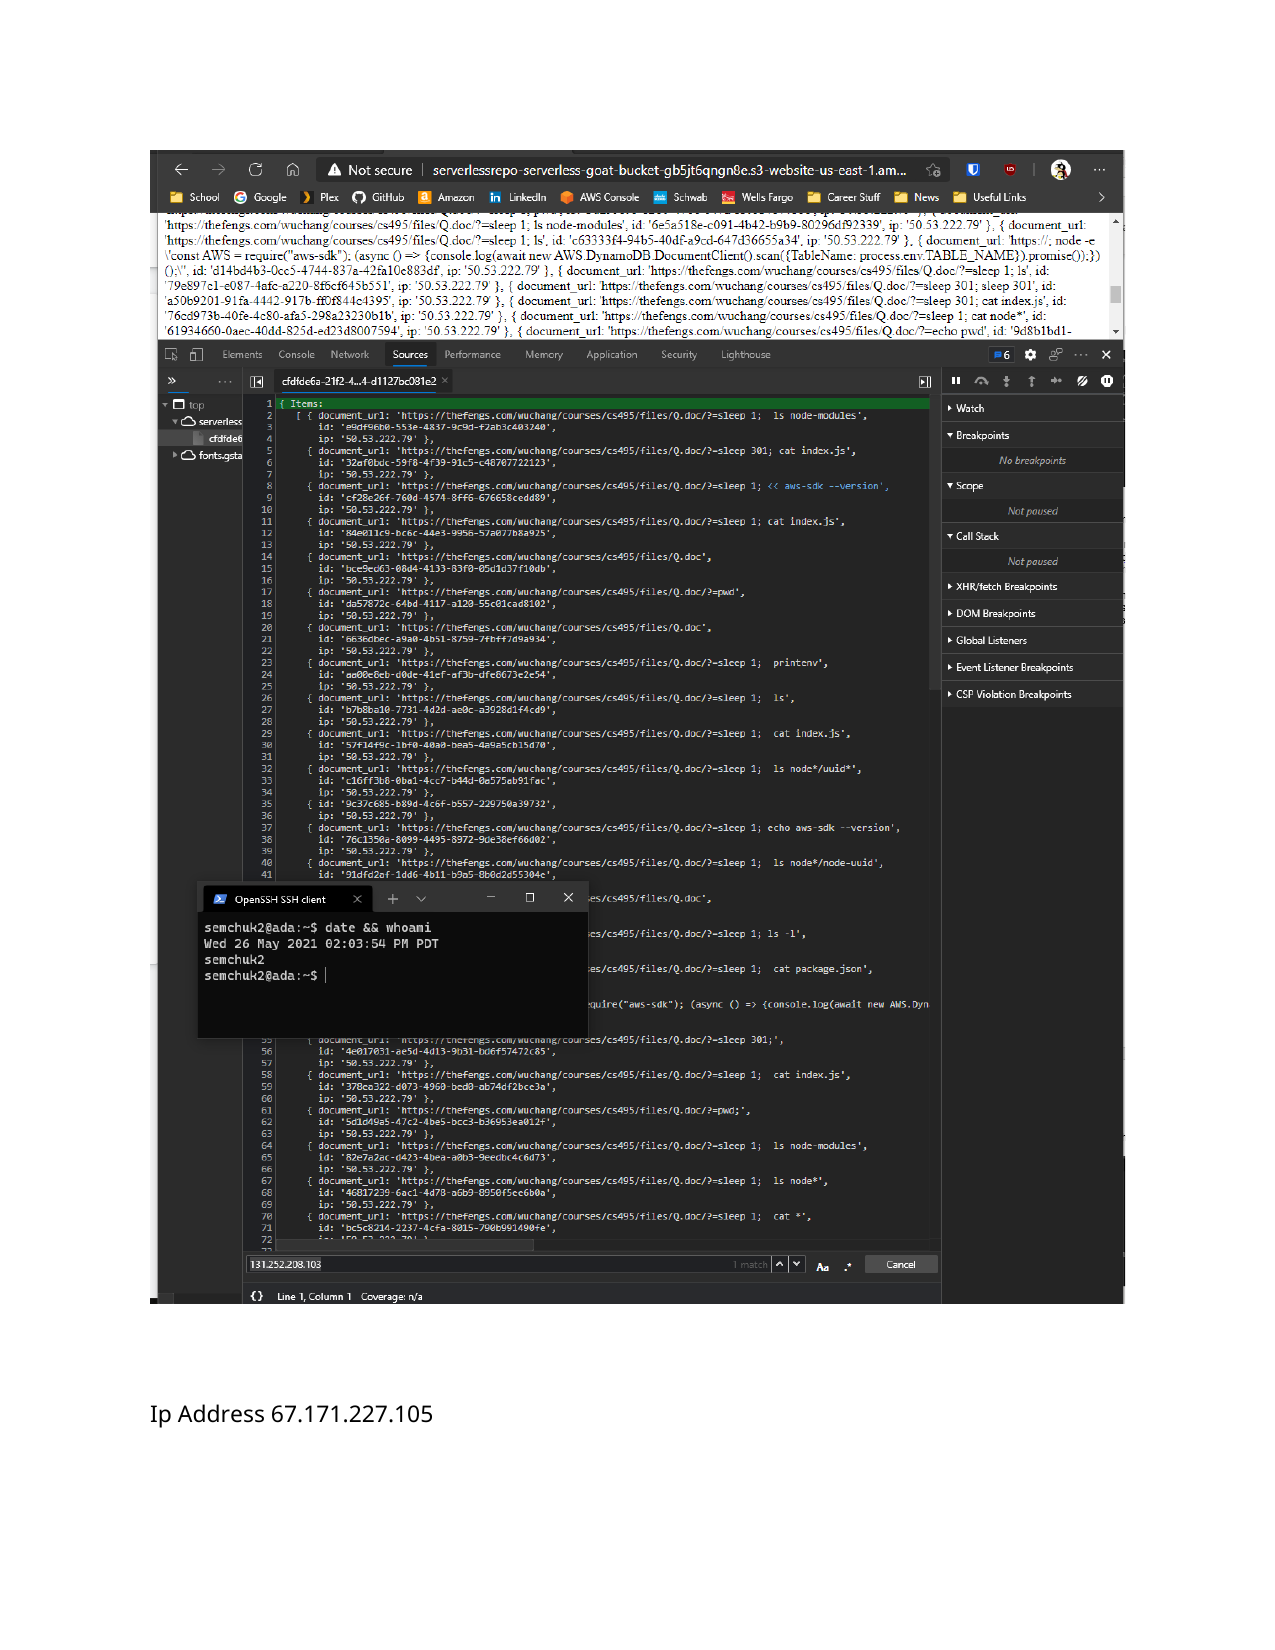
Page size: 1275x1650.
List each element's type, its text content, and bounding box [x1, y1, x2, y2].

text Ip Address 67.171.227.105 [150, 1398, 1125, 1429]
picture [150, 150, 1125, 1304]
